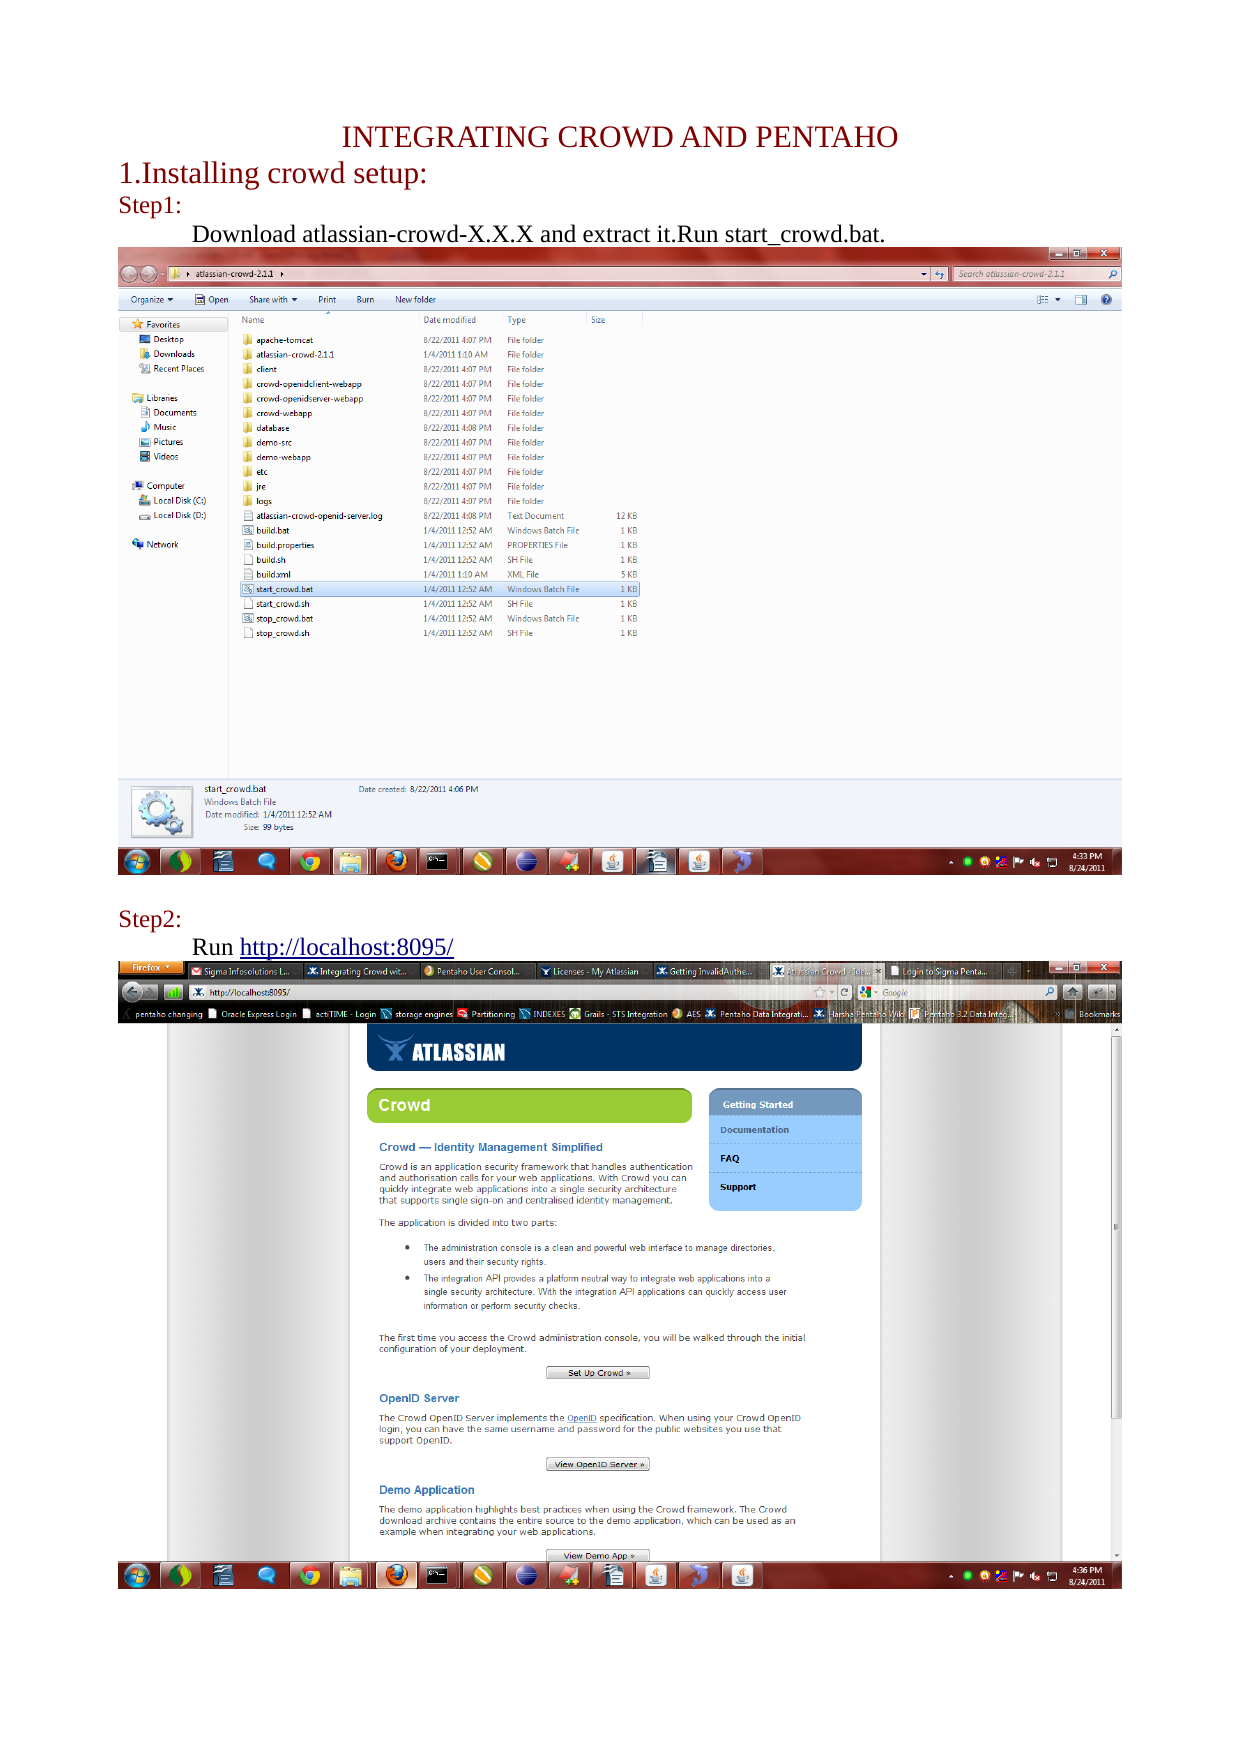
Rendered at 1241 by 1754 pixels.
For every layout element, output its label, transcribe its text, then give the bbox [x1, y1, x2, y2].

text Step2: [118, 904, 1122, 932]
text Run http://localhost:8095/ [118, 932, 1122, 961]
text Step1: [118, 190, 1122, 219]
text Download atlassian-crowd-X.X.X and extract it.Run start_crowd.bat. [118, 219, 1122, 247]
picture [118, 247, 1122, 875]
text 1.Installing crowd setup: [118, 154, 1122, 190]
picture [118, 961, 1122, 1589]
text INTEGRATING CROWD AND PENTAHO [118, 118, 1122, 154]
